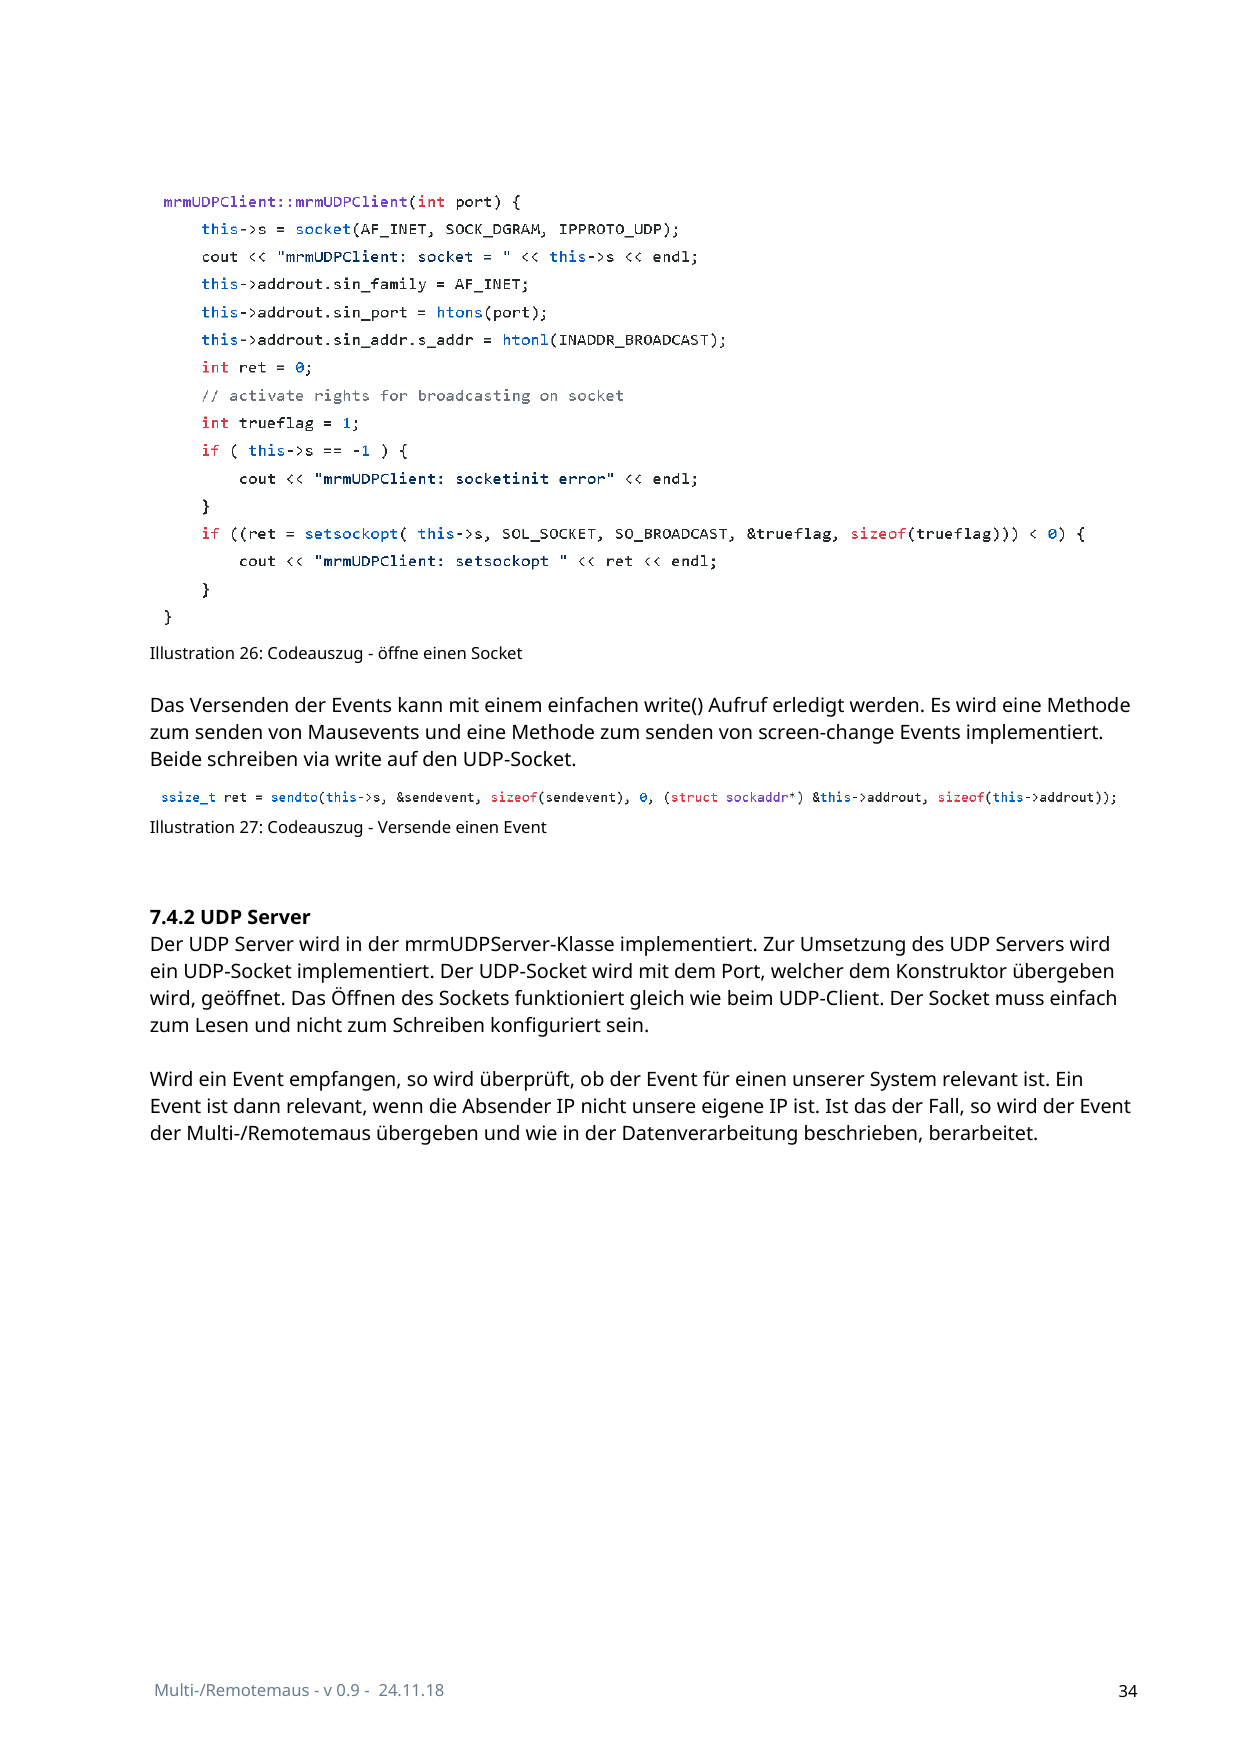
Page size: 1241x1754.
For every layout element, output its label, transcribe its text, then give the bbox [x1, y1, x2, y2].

text Illustration 26: Codeauszug - öffne einen Socket [149, 642, 1136, 664]
text Der UDP Server wird in der mrmUDPServer-Klasse implementiert. Zur Umsetzung des UDP Servers wird ein UDP-Socket implementiert. Der UDP-Socket wird mit dem Port, welcher dem Konstruktor übergeben wird, geöffnet. Das Öffnen des Sockets funktioniert gleich wie beim UDP-Client. Der Socket muss einfach zum Lesen und nicht zum Schreiben konfiguriert sein. [149, 930, 1136, 1038]
text Das Versenden der Events kann mit einem einfachen write() Aufruf erledigt werden. Es wird eine Methode zum senden von Mausevents und eine Methode zum senden von screen-change Events implementiert. Beide schreiben via write auf den UDP-Socket. [149, 691, 1136, 772]
text Illustration 27: Codeauszug - Versende einen Event [149, 817, 1136, 839]
subtitle UDP Server [149, 903, 1136, 930]
text Wird ein Event empfangen, so wird überprüft, ob der Event für einen unserer System relevant ist. Ein Event ist dann relevant, wenn die Absender IP nicht unsere eigene IP ist. Ist das der Fall, so wird der Event der Multi-/Remotemaus übergeben und wie in der Datenverarbeitung beschrieben, berarbeitet. [149, 1065, 1136, 1146]
picture [149, 783, 1136, 817]
picture [149, 183, 1136, 642]
